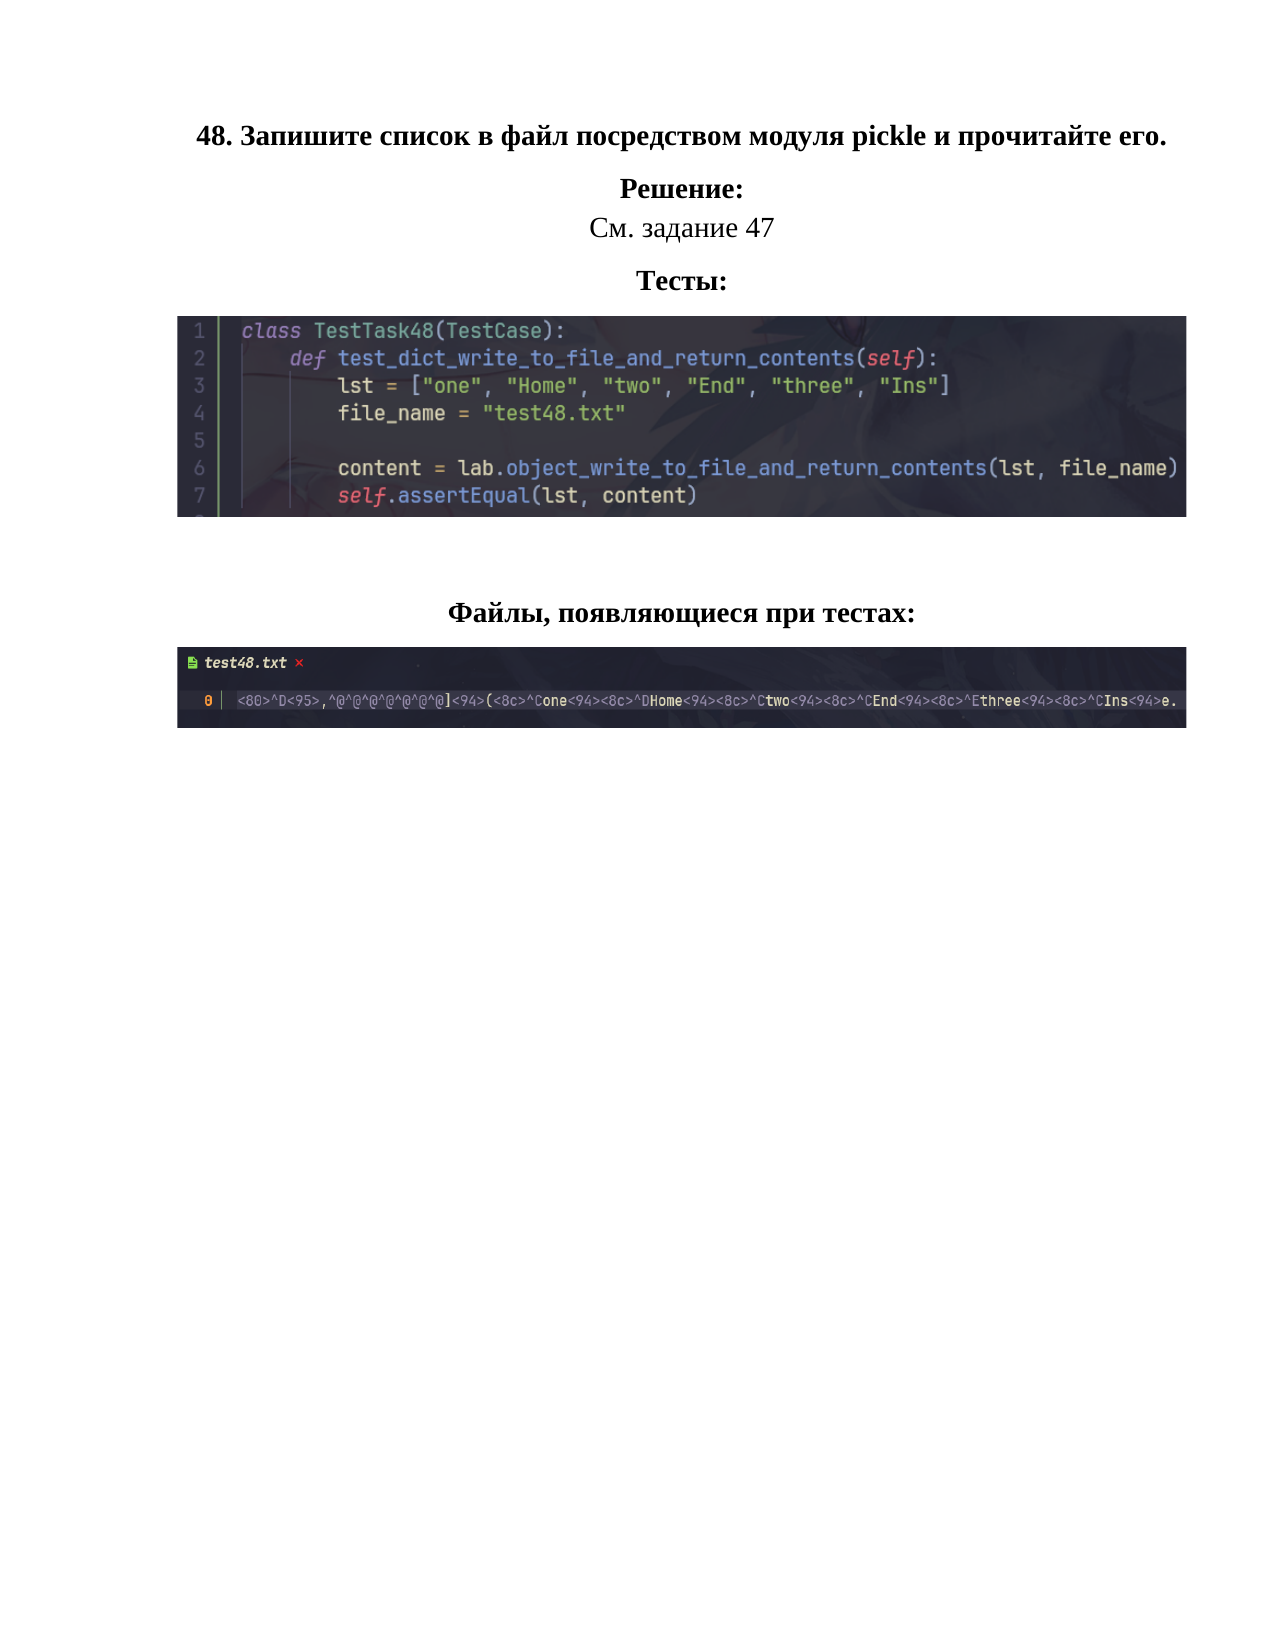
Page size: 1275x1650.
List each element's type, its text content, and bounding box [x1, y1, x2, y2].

text Решение: [177, 171, 1186, 205]
text Файлы, появляющиеся при тестах: [177, 595, 1186, 628]
picture [177, 316, 1187, 517]
picture [177, 647, 1187, 728]
text 48. Запишите список в файл посредством модуля pickle и прочитайте его. [177, 118, 1186, 152]
text См. задание 47 [177, 210, 1186, 243]
text Тесты: [177, 263, 1186, 296]
